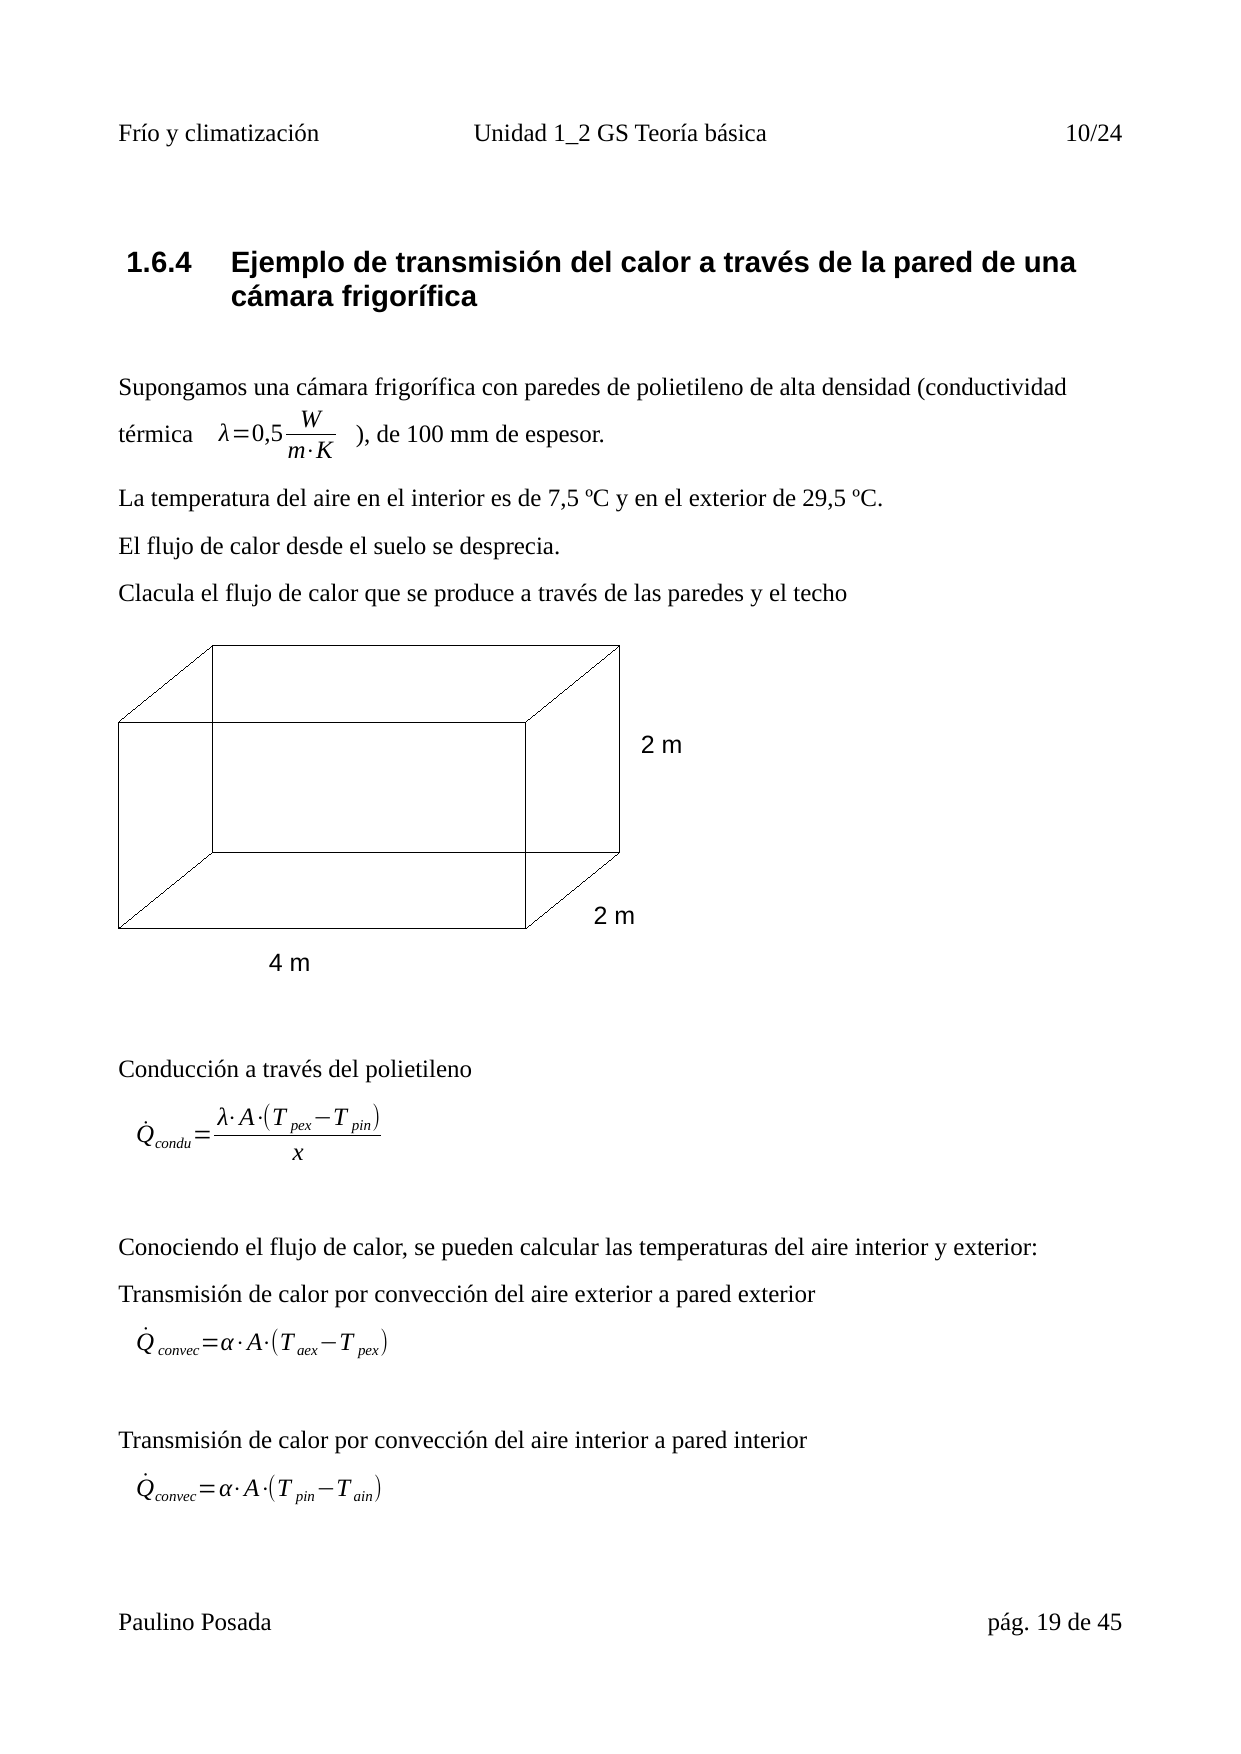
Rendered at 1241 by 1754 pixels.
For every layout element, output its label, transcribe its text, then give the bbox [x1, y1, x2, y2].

text Conducción a través del polietileno [118, 1054, 1122, 1083]
subtitle Ejemplo de transmisión del calor a través de la pared de una cámara frigorífica [118, 245, 1122, 312]
text El flujo de calor desde el suelo se desprecia. [118, 531, 1122, 559]
text Transmisión de calor por convección del aire exterior a pared exterior [118, 1279, 1122, 1308]
text Clacula el flujo de calor que se produce a través de las paredes y el techo [118, 578, 1122, 607]
text Conociendo el flujo de calor, se pueden calcular las temperaturas del aire interior y exterior: [118, 1232, 1122, 1261]
text Supongamos una cámara frigorífica con paredes de polietileno de alta densidad (conductividad térmica ), de 100 mm de espesor. [118, 372, 1122, 464]
text La temperatura del aire en el interior es de 7,5 ºC y en el exterior de 29,5 ºC. [118, 483, 1122, 512]
text Transmisión de calor por convección del aire interior a pared interior [118, 1425, 1122, 1454]
